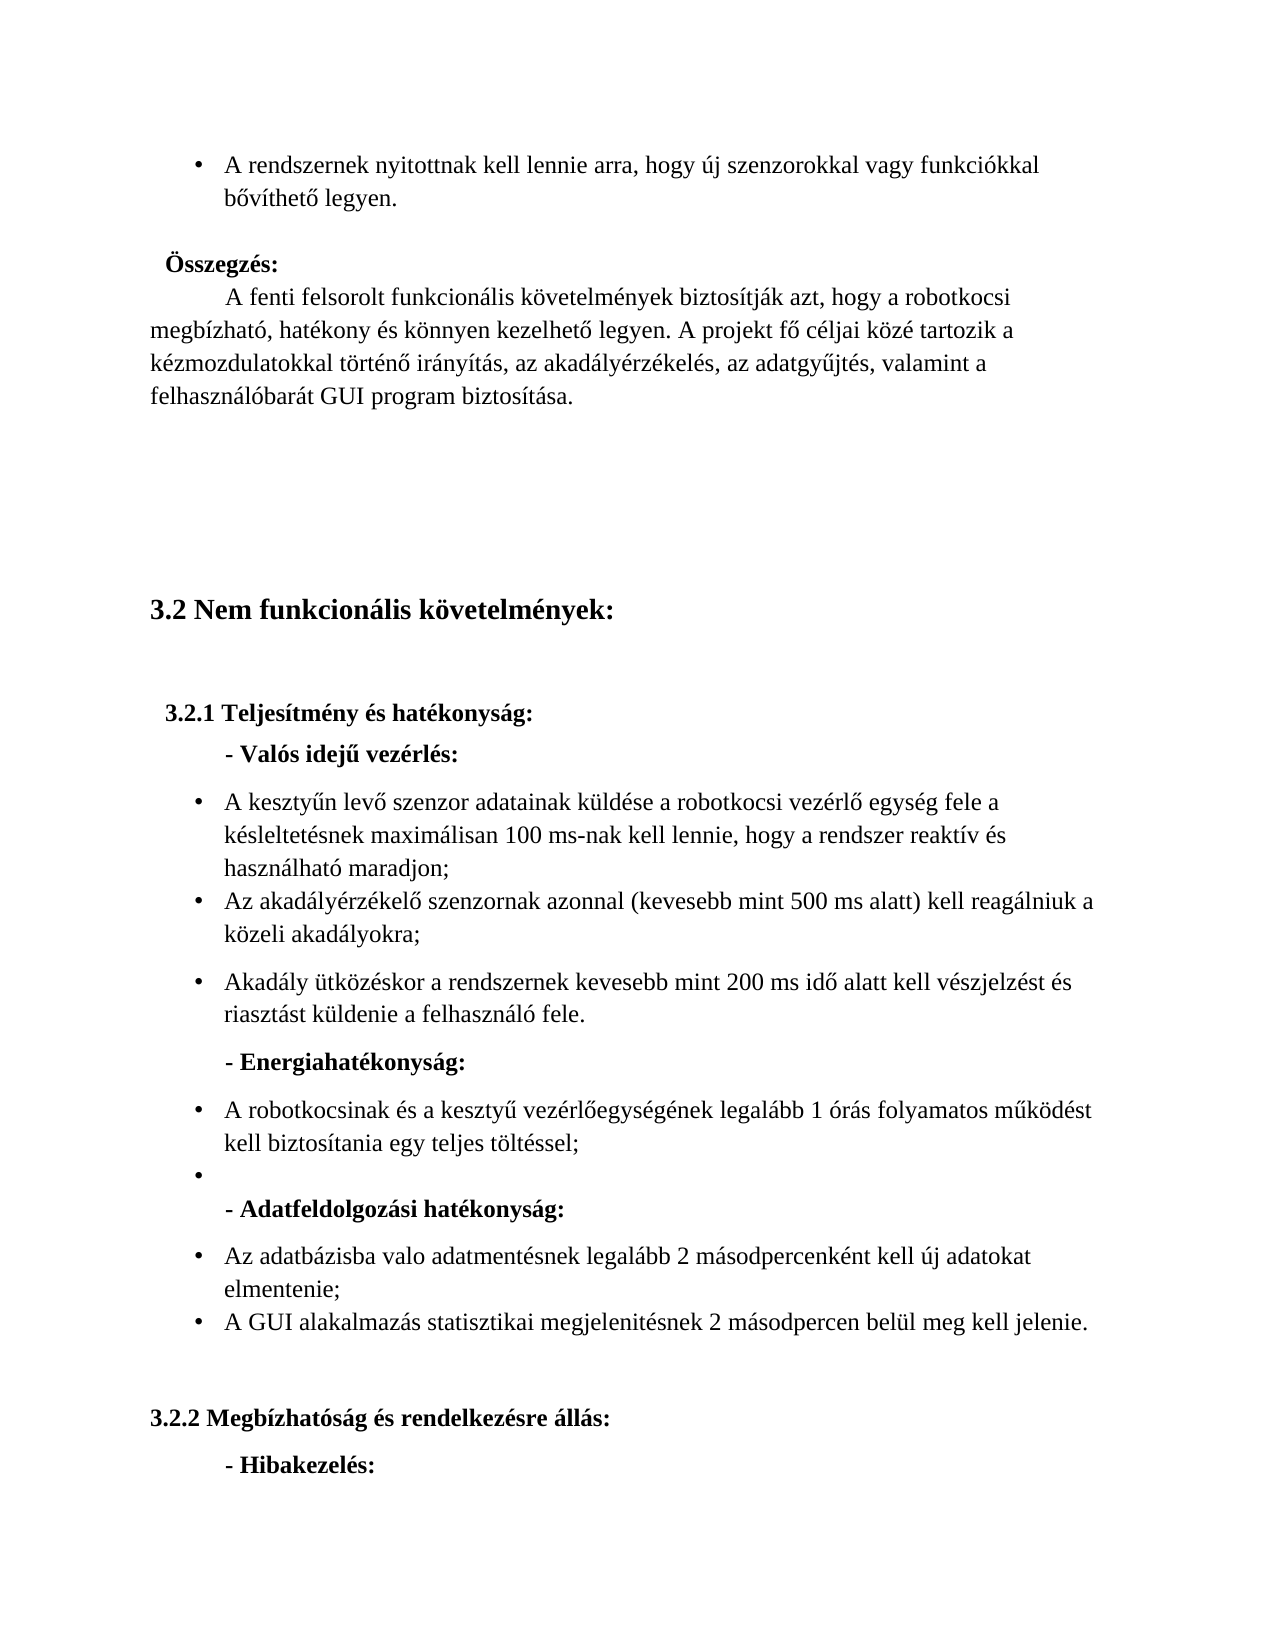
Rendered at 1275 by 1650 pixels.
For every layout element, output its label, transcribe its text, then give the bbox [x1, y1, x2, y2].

text 3.2.2 Megbízhatóság és rendelkezésre állás: [150, 1403, 1125, 1431]
text A fenti felsorolt funkcionális követelmények biztosítják azt, hogy a robotkocsi megbízható, hatékony és könnyen kezelhető legyen. A projekt fő céljai közé tartozik a kézmozdulatokkal történő irányítás, az akadályérzékelés, az adatgyűjtés, valamint a felhasználóbarát GUI program biztosítása. [150, 282, 1125, 410]
text - Adatfeldolgozási hatékonyság: [150, 1194, 1125, 1223]
text - Valós idejű vezérlés: [150, 739, 1125, 768]
text 3.2 Nem funkcionális követelmények: [150, 592, 1125, 626]
list Az akadályérzékelő szenzornak azonnal (kevesebb mint 500 ms alatt) kell reagálniuk a közeli akadályokra; [194, 886, 1125, 948]
list A kesztyűn levő szenzor adatainak küldése a robotkocsi vezérlő egység fele a késleltetésnek maximálisan 100 ms-nak kell lennie, hogy a rendszer reaktív és használható maradjon; [194, 787, 1125, 882]
subtitle Összegzés: [150, 249, 1125, 278]
text - Energiahatékonyság: [150, 1047, 1125, 1076]
list Akadály ütközéskor a rendszernek kevesebb mint 200 ms idő alatt kell vészjelzést és riasztást küldenie a felhasználó fele. [194, 967, 1125, 1028]
text - Hibakezelés: [150, 1450, 1125, 1479]
list A robotkocsinak és a kesztyű vezérlőegységének legalább 1 órás folyamatos működést kell biztosítania egy teljes töltéssel; [194, 1095, 1125, 1157]
list Az adatbázisba valo adatmentésnek legalább 2 másodpercenként kell új adatokat elmentenie; [194, 1241, 1125, 1303]
subtitle 3.2.1 Teljesítmény és hatékonyság: [150, 698, 1125, 726]
list A GUI alakalmazás statisztikai megjelenitésnek 2 másodpercen belül meg kell jelenie. [194, 1307, 1125, 1336]
list A rendszernek nyitottnak kell lennie arra, hogy új szenzorokkal vagy funkciókkal bővíthető legyen. [194, 150, 1125, 212]
